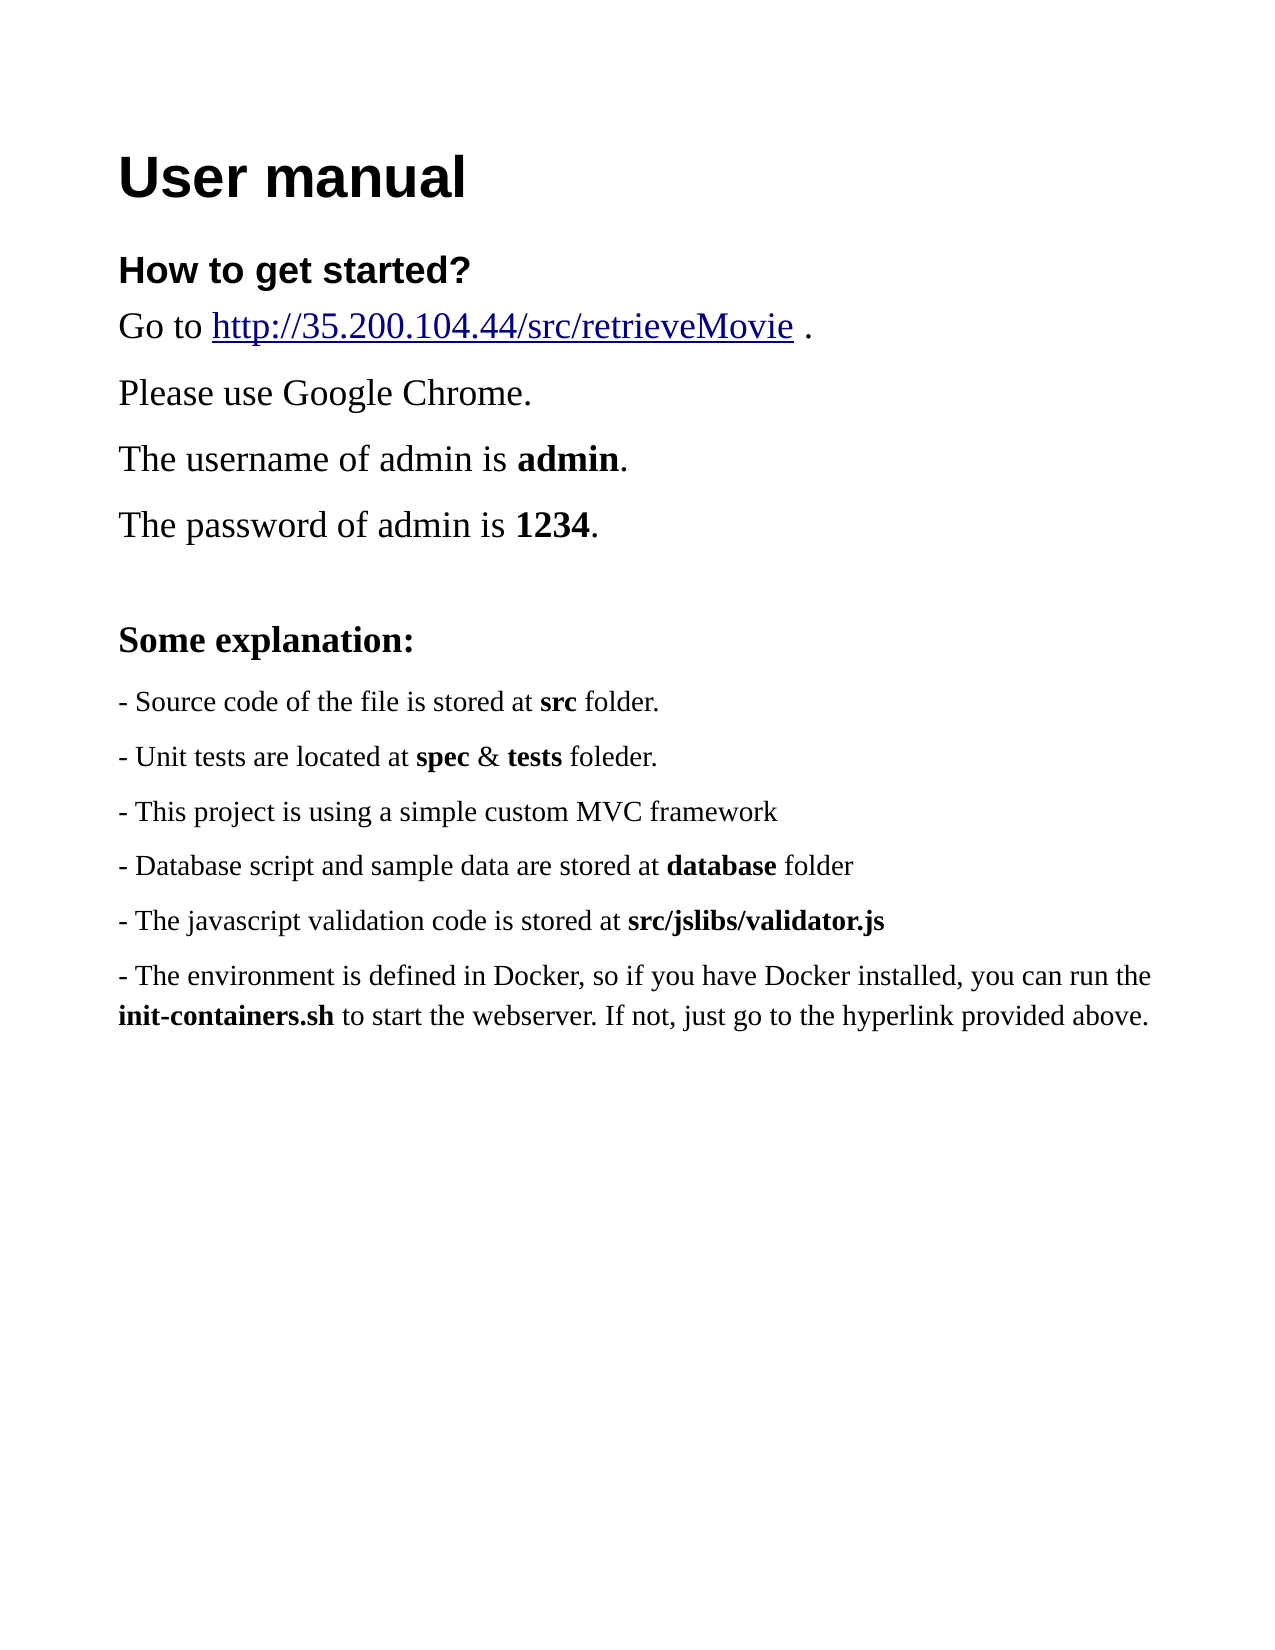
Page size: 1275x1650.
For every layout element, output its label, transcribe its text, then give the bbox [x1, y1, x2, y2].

subtitle The password of admin is 1234. [118, 503, 1157, 546]
subtitle - This project is using a simple custom MVC framework [118, 794, 1157, 827]
title User manual [118, 143, 1157, 210]
subtitle Some explanation: [118, 618, 1157, 661]
subtitle Go to http:/­/35.200.104.44/src/retrieveMovie . [118, 304, 1157, 347]
subtitle Please use Google Chrome. [118, 370, 1157, 413]
subtitle How to get started? [118, 248, 1157, 291]
subtitle The username of admin is admin. [118, 436, 1157, 479]
subtitle - The javascript validation code is stored at src/jslibs/validator.js [118, 903, 1157, 937]
subtitle - Unit tests are located at spec & tests foleder. [118, 739, 1157, 772]
subtitle - The environment is defined in Docker, so if you have Docker installed, you can run the init-containers.sh to start the webserver. If not, just go to the hyperlink provided above. [118, 958, 1157, 1032]
subtitle - Source code of the file is stored at src folder. [118, 684, 1157, 718]
subtitle - Database script and sample data are stored at database folder [118, 848, 1157, 882]
